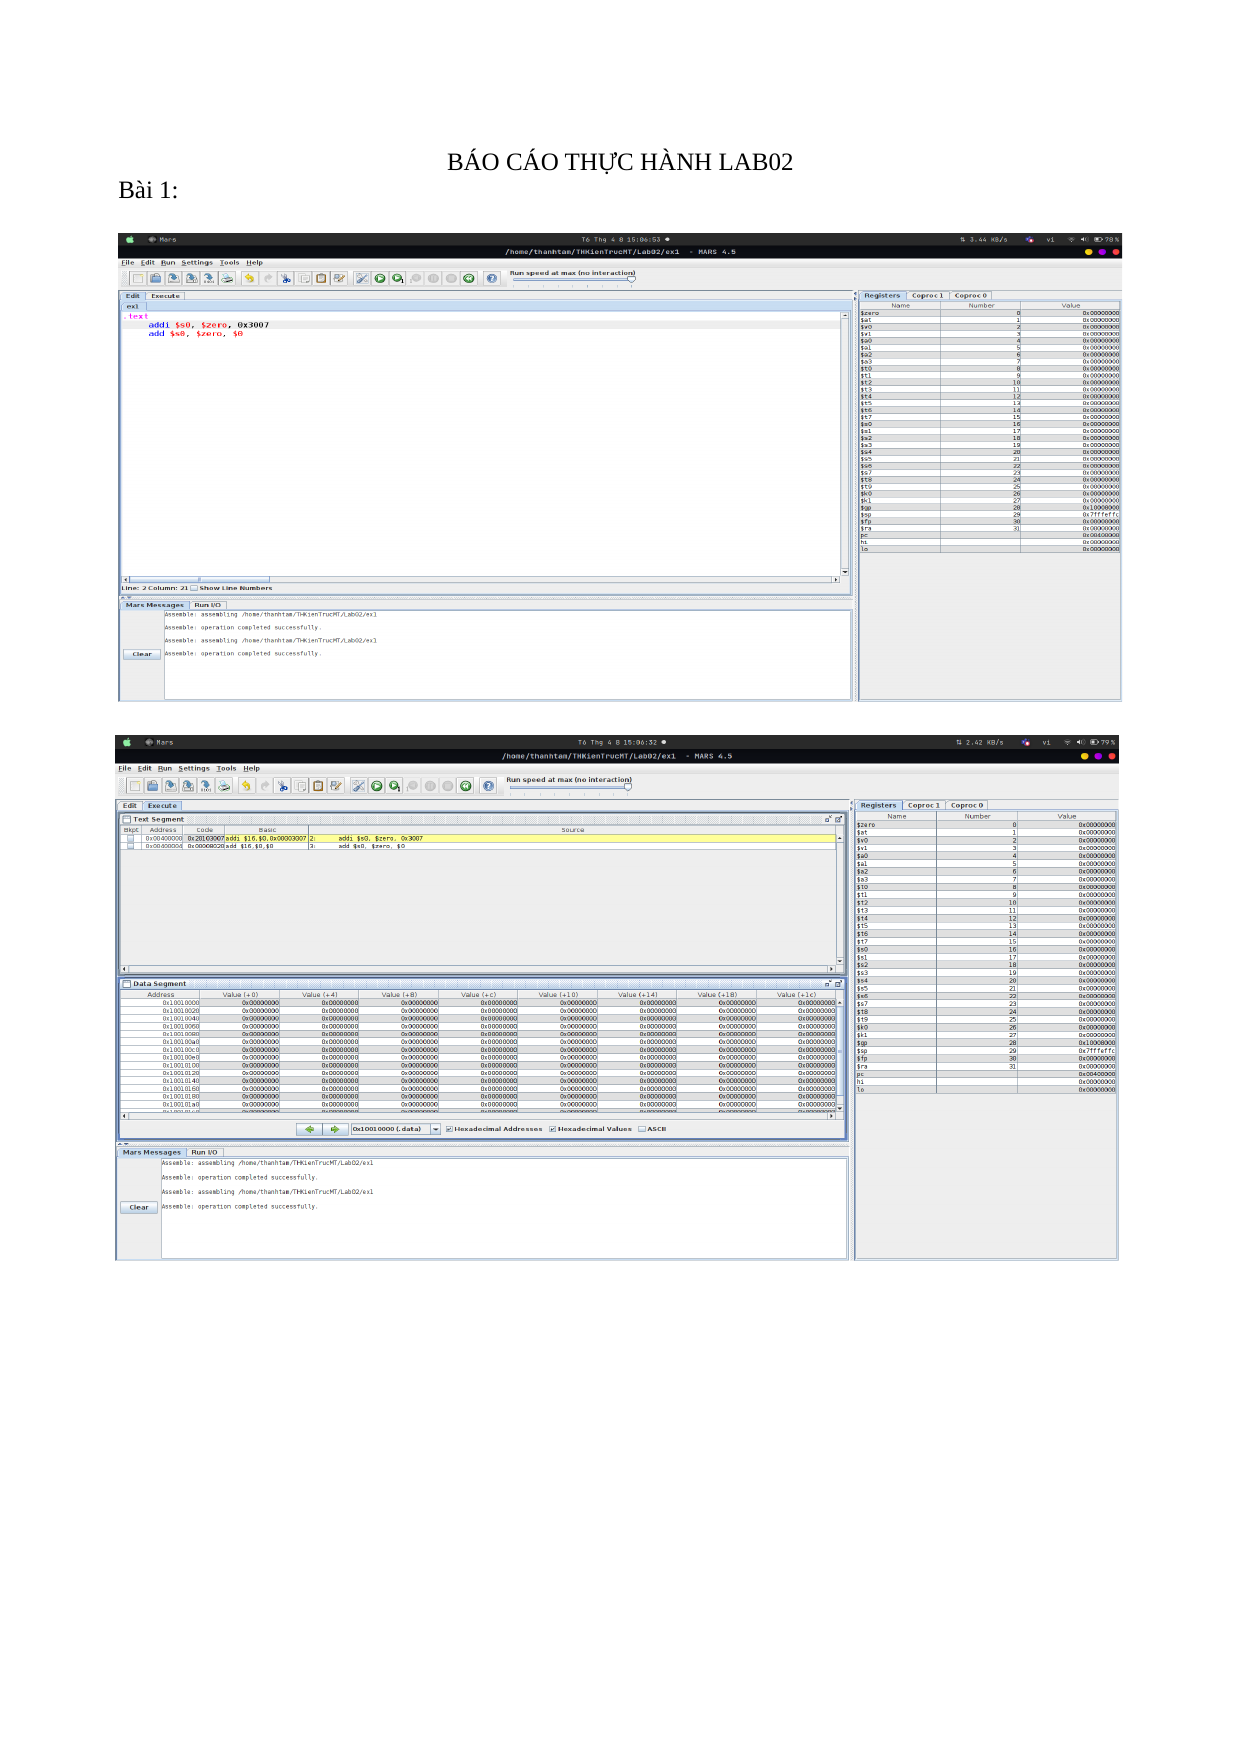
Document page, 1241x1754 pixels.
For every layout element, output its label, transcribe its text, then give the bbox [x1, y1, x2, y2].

text Bài 1: [118, 176, 1122, 204]
picture [118, 233, 1123, 702]
picture [115, 735, 1119, 1261]
text BÁO CÁO THỰC HÀNH LAB02 [118, 147, 1122, 176]
